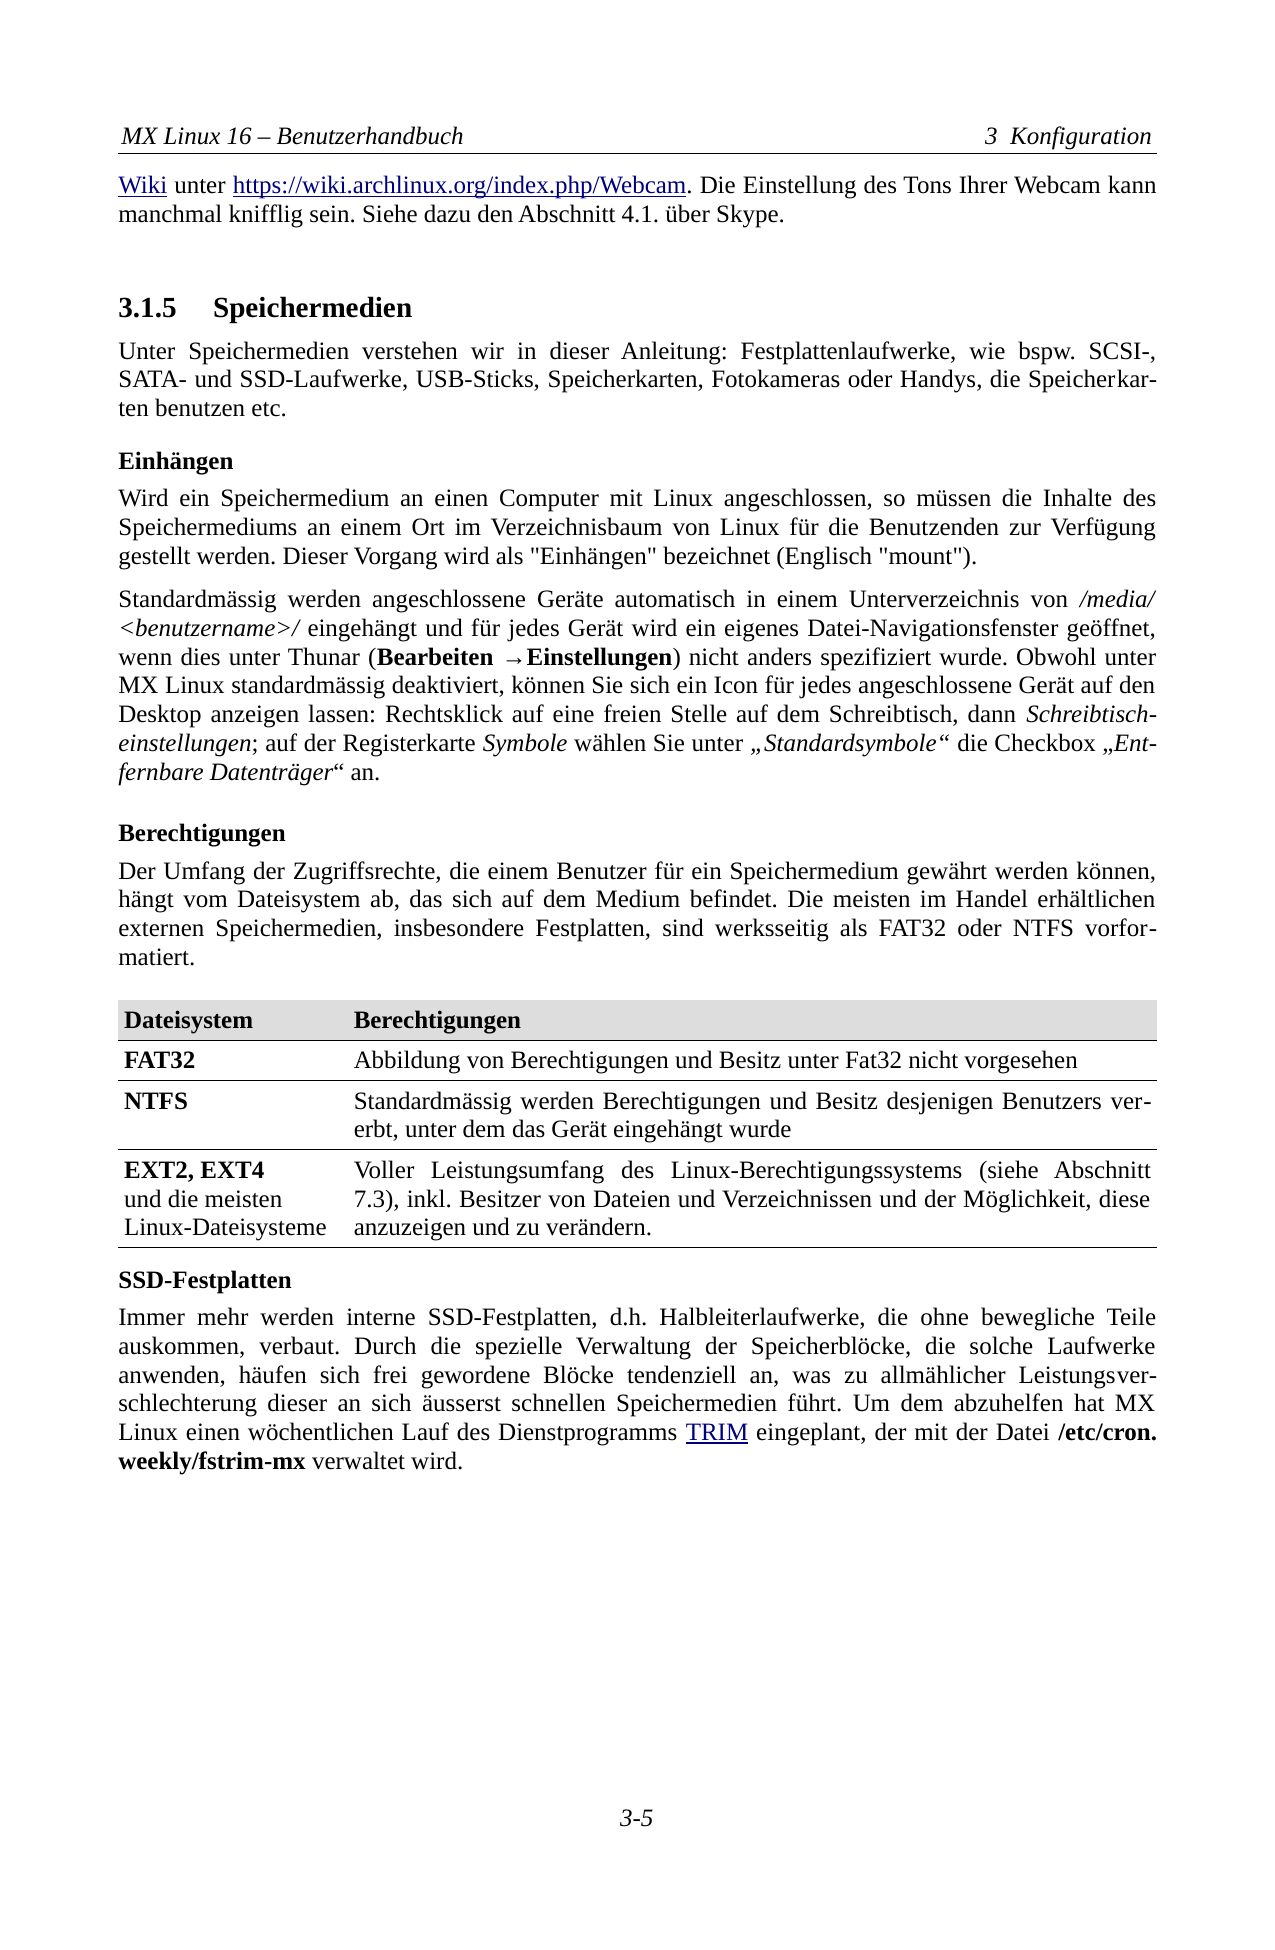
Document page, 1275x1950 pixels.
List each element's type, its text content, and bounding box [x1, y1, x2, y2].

table_cell Standardmässig werden Berechtigungen und Besitz desjenigen Benutzers ver­erbt, unter dem das Gerät eingehängt wurde [348, 1081, 1157, 1149]
table_header Dateisystem [118, 1000, 348, 1040]
text Der Umfang der Zugriffsrechte, die einem Benutzer für ein Speichermedium gewährt werden können, hängt vom Dateisystem ab, das sich auf dem Medium befindet. Die meisten im Handel erhältlichen externen Speichermedien, insbesondere Festplatten, sind werksseitig als FAT32 oder NTFS vorfor­matiert. [118, 856, 1157, 971]
table_cell EXT2, EXT4 und die meisten Linux-Dateisysteme [118, 1150, 348, 1247]
text Wird ein Speichermedium an einen Computer mit Linux angeschlossen, so müssen die Inhalte des Spei­cher­mediums an einem Ort im Verzeichnisbaum von Linux für die Benutzenden zur Verfügung gestellt werden. Dieser Vorgang wird als "Einhängen" bezeichnet (Englisch "mount"). [118, 483, 1157, 569]
table_cell Voller Leistungsumfang des Linux-Berechtigungssystems (siehe Abschnitt 7.3), inkl. Besitzer von Dateien und Verzeichnissen und der Möglichkeit, diese anzuzeigen und zu verändern. [348, 1150, 1157, 1247]
table_header Berechtigungen [348, 1000, 1157, 1040]
text Immer mehr werden interne SSD-Festplatten, d.h. Halbleiterlaufwerke, die ohne bewegliche Teile auskommen, verbaut. Durch die spezielle Verwaltung der Speicherblöcke, die solche Laufwerke anwenden, häufen sich frei gewordene Blöcke tendenziell an, was zu allmählicher Leistungs­ver­schlech­terung dieser an sich äusserst schnellen Speichermedien führt. Um dem abzuhelfen hat MX Linux einen wöchentlichen Lauf des Dienstprogramms TRIM eingeplant, der mit der Datei /etc/cron. weekly/fstrim-mx verwaltet wird. [118, 1302, 1157, 1475]
text Standardmässig werden angeschlossene Geräte automatisch in einem Unterverzeichnis von /media/ <benutzername>/ eingehängt und für jedes Gerät wird ein eigenes Datei-Navigationsfenster geöffnet, wenn dies unter Thunar (Bearbeiten →Einstellungen) nicht anders spezifiziert wurde. Obwohl unter MX Linux standardmässig deaktiviert, können Sie sich ein Icon für jedes angeschlossene Gerät auf den Desktop anzeigen lassen: Rechtsklick auf eine freien Stelle auf dem Schreibtisch, dann Schreibtisch­einstellungen; auf der Registerkarte Symbole wählen Sie unter „Standardsymbole“ die Checkbox „Ent­fern­bare Datenträger“ an. [118, 584, 1157, 786]
subtitle 3.1.5 Speichermedien [118, 290, 1157, 323]
table_cell FAT32 [118, 1041, 348, 1080]
text Berechtigungen [118, 818, 1157, 847]
text Wiki unter https://wiki.archlinux.org/index.php/Webcam. Die Einstellung des Tons Ihrer Webcam kann manchmal knifflig sein. Siehe dazu den Abschnitt 4.1. über Skype. [118, 171, 1157, 228]
text Einhängen [118, 446, 1157, 474]
table_cell NTFS [118, 1081, 348, 1149]
text Unter Speichermedien verstehen wir in dieser Anleitung: Festplattenlaufwerke, wie bspw. SCSI-, SATA- und SSD-Laufwerke, USB-Sticks, Speicherkarten, Fotokameras oder Handys, die Speicher­kar­ten benutzen etc. [118, 336, 1157, 422]
text SSD-Festplatten [118, 1265, 1157, 1293]
table_cell Abbildung von Berechtigungen und Besitz unter Fat32 nicht vorgesehen [348, 1041, 1157, 1080]
